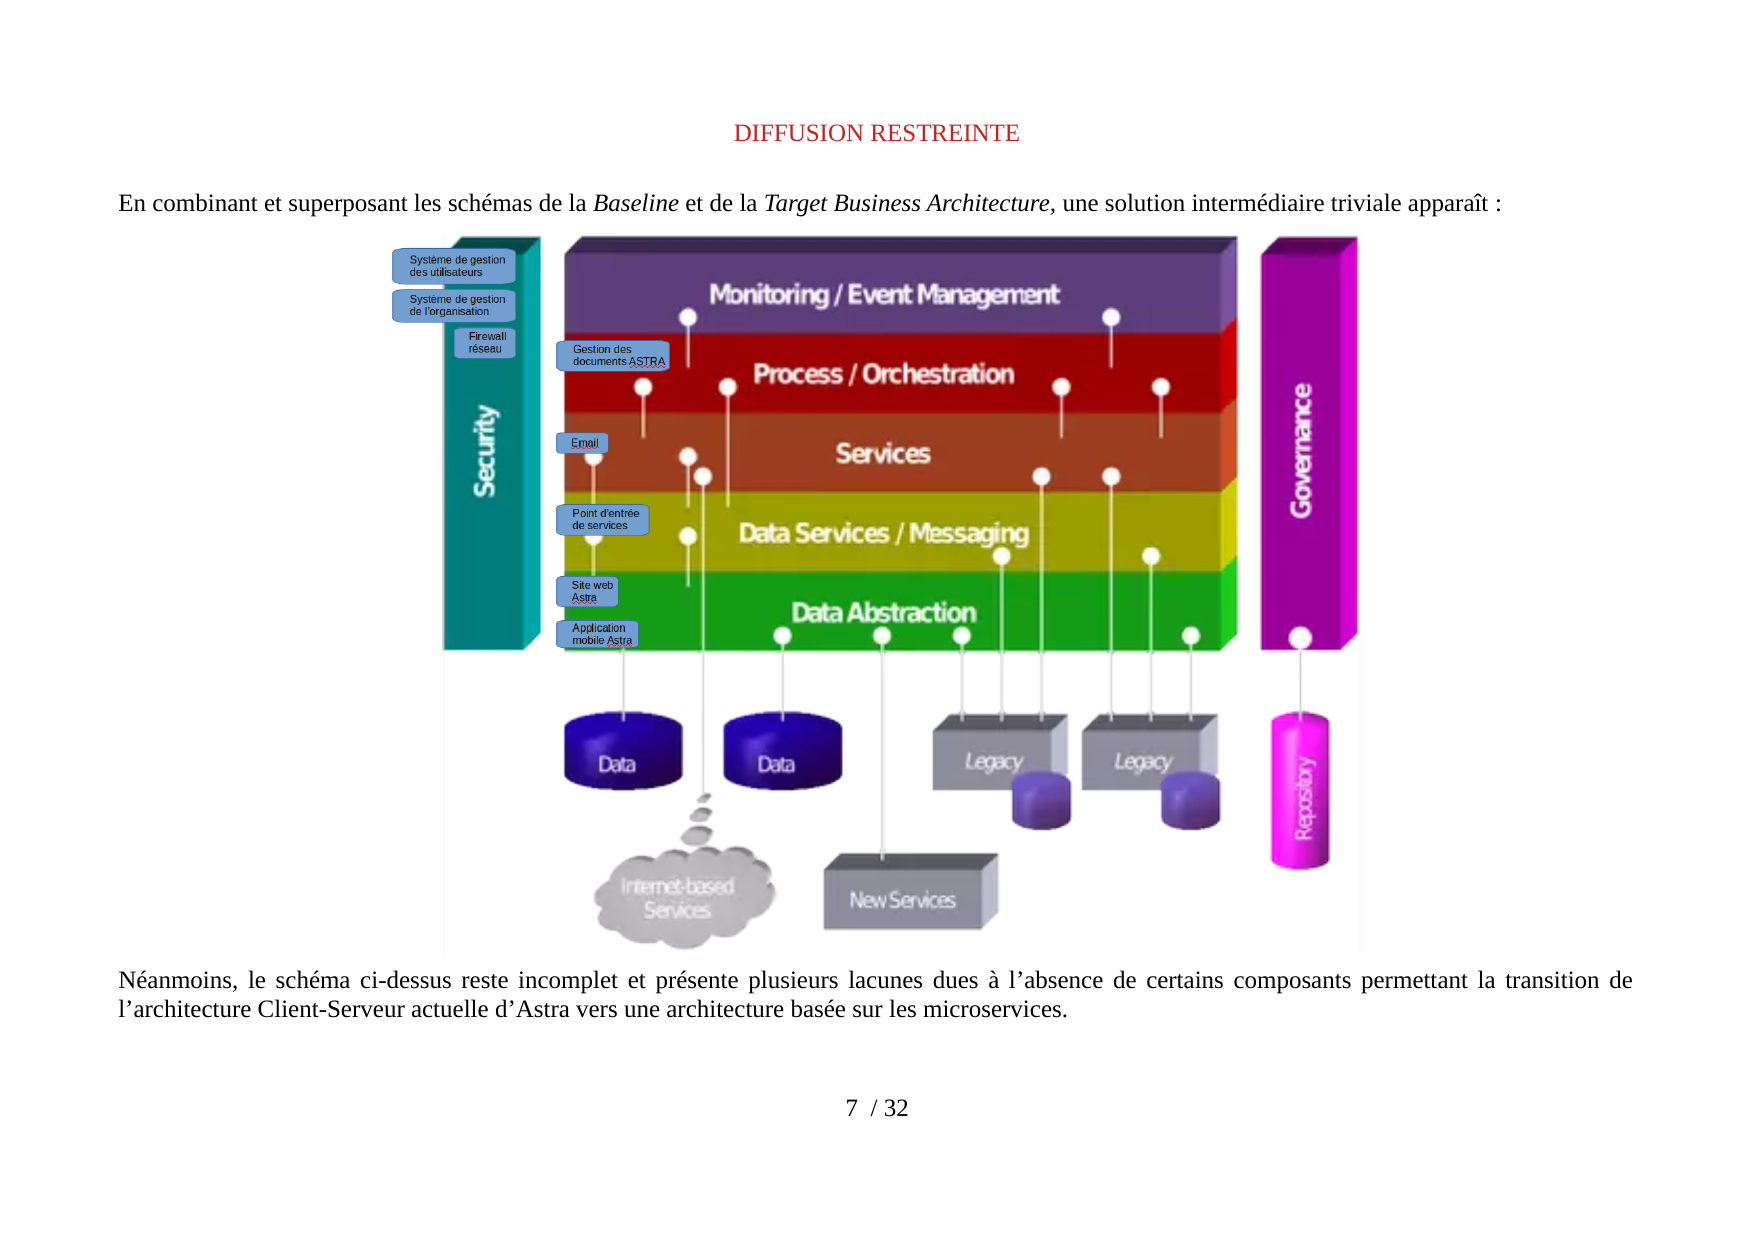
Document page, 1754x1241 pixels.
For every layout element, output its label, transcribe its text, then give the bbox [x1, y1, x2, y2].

picture [383, 228, 1371, 954]
text Néanmoins, le schéma ci-dessus reste incomplet et présente plusieurs lacunes dues à l’absence de certains composants permettant la transition de l’architecture Client-Serveur actuelle d’Astra vers une architecture basée sur les microservices. [118, 965, 1636, 1023]
text En combinant et superposant les schémas de la Baseline et de la Target Business Architecture, une solution intermédiaire triviale apparaît : [118, 188, 1636, 217]
